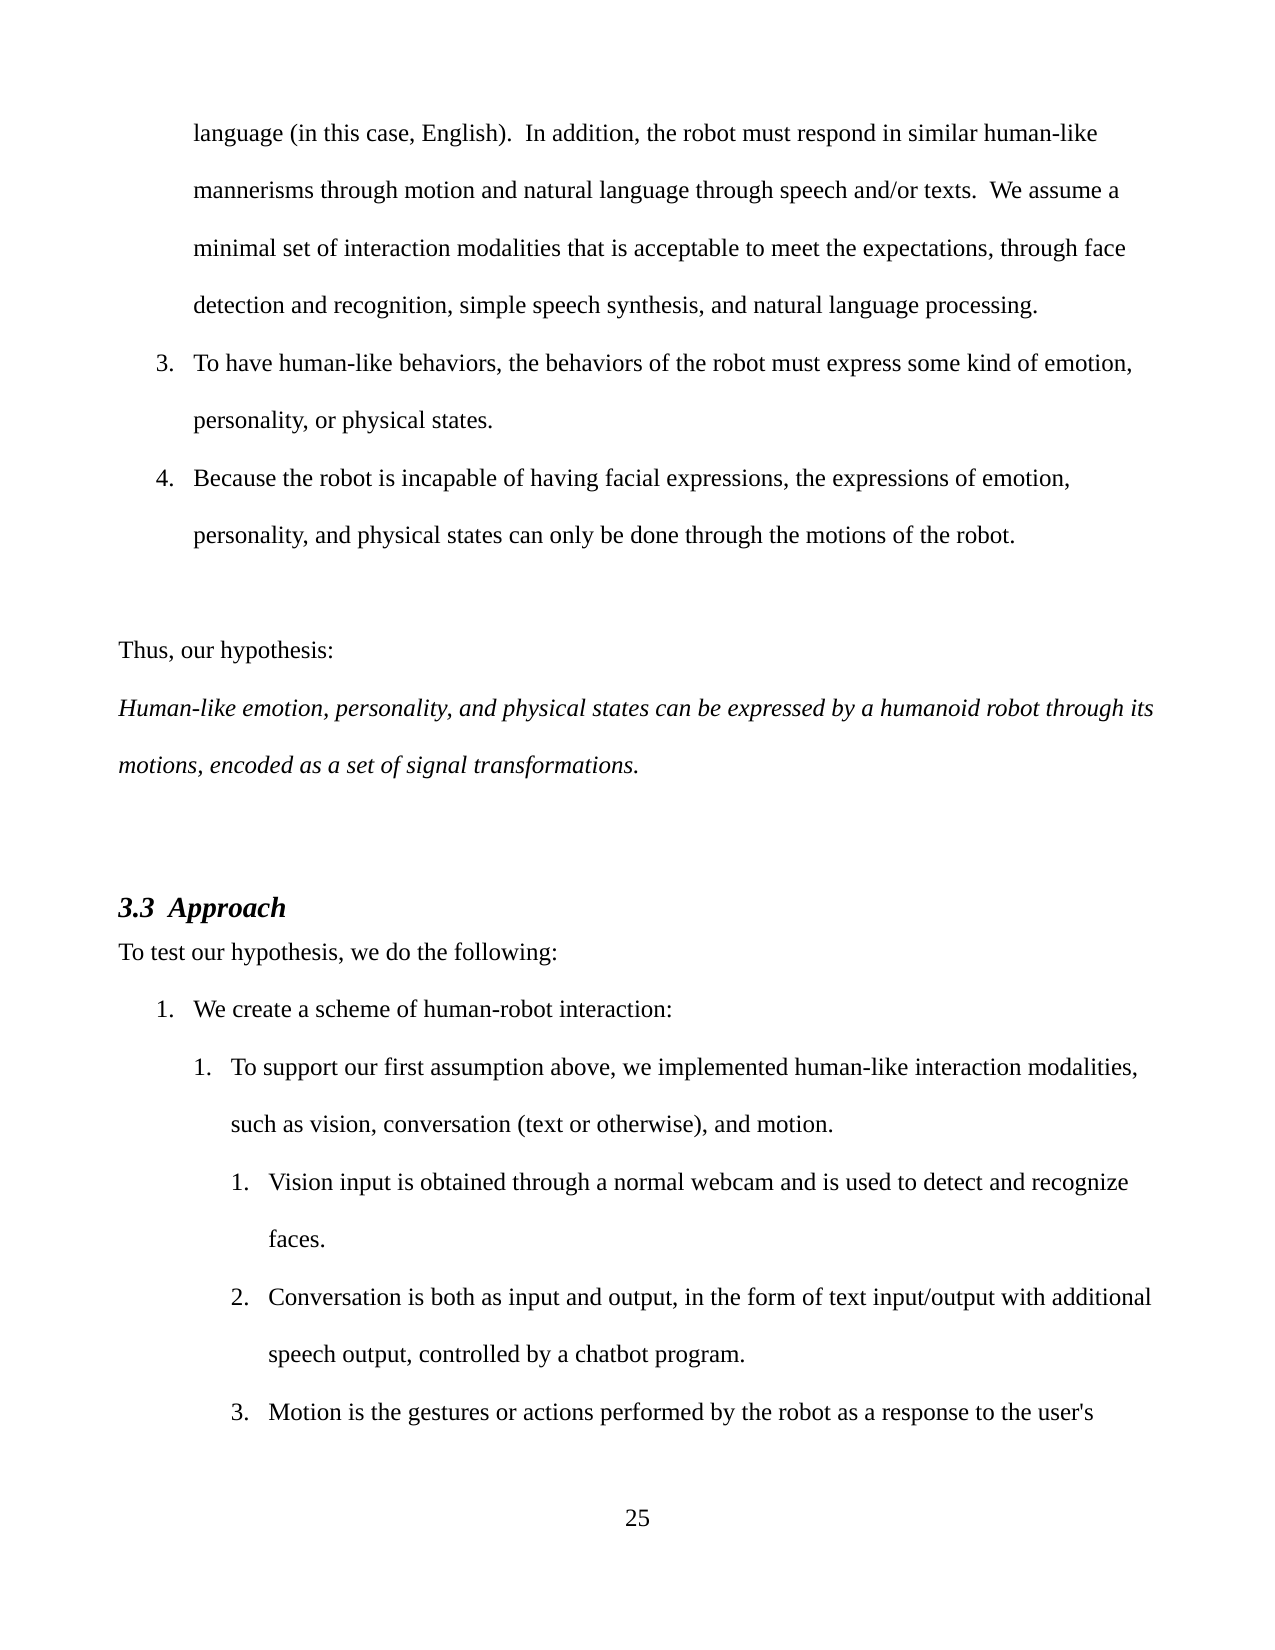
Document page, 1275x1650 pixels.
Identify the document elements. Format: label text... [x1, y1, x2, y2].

list Vision input is obtained through a normal webcam and is used to detect and recognize faces. [231, 1167, 1157, 1253]
list To have human-like behaviors, the behaviors of the robot must express some kind of emotion, personality, or physical states. [156, 348, 1157, 434]
list language (in this case, English). In addition, the robot must respond in similar human-like mannerisms through motion and natural language through speech and/or texts. We assume a minimal set of interaction modalities that is acceptable to meet the expectations, through face detection and recognition, simple speech synthesis, and natural language processing. [156, 118, 1157, 319]
subtitle 3.3 Approach [118, 891, 1157, 924]
list We create a scheme of human-robot interaction: [156, 994, 1157, 1023]
text Thus, our hypothesis: [118, 636, 1157, 664]
list Because the robot is incapable of having facial expressions, the expressions of emotion, personality, and physical states can only be done through the motions of the robot. [156, 463, 1157, 549]
text Human-like emotion, personality, and physical states can be expressed by a humanoid robot through its motions, encoded as a set of signal transformations. [118, 693, 1157, 779]
text To test our hypothesis, we do the following: [118, 937, 1157, 965]
list To support our first assumption above, we implemented human-like interaction modalities, such as vision, conversation (text or otherwise), and motion. [193, 1052, 1157, 1138]
list Conversation is both as input and output, in the form of text input/output with additional speech output, controlled by a chatbot program. [231, 1282, 1157, 1368]
list Motion is the gestures or actions performed by the robot as a response to the user's [231, 1397, 1157, 1425]
